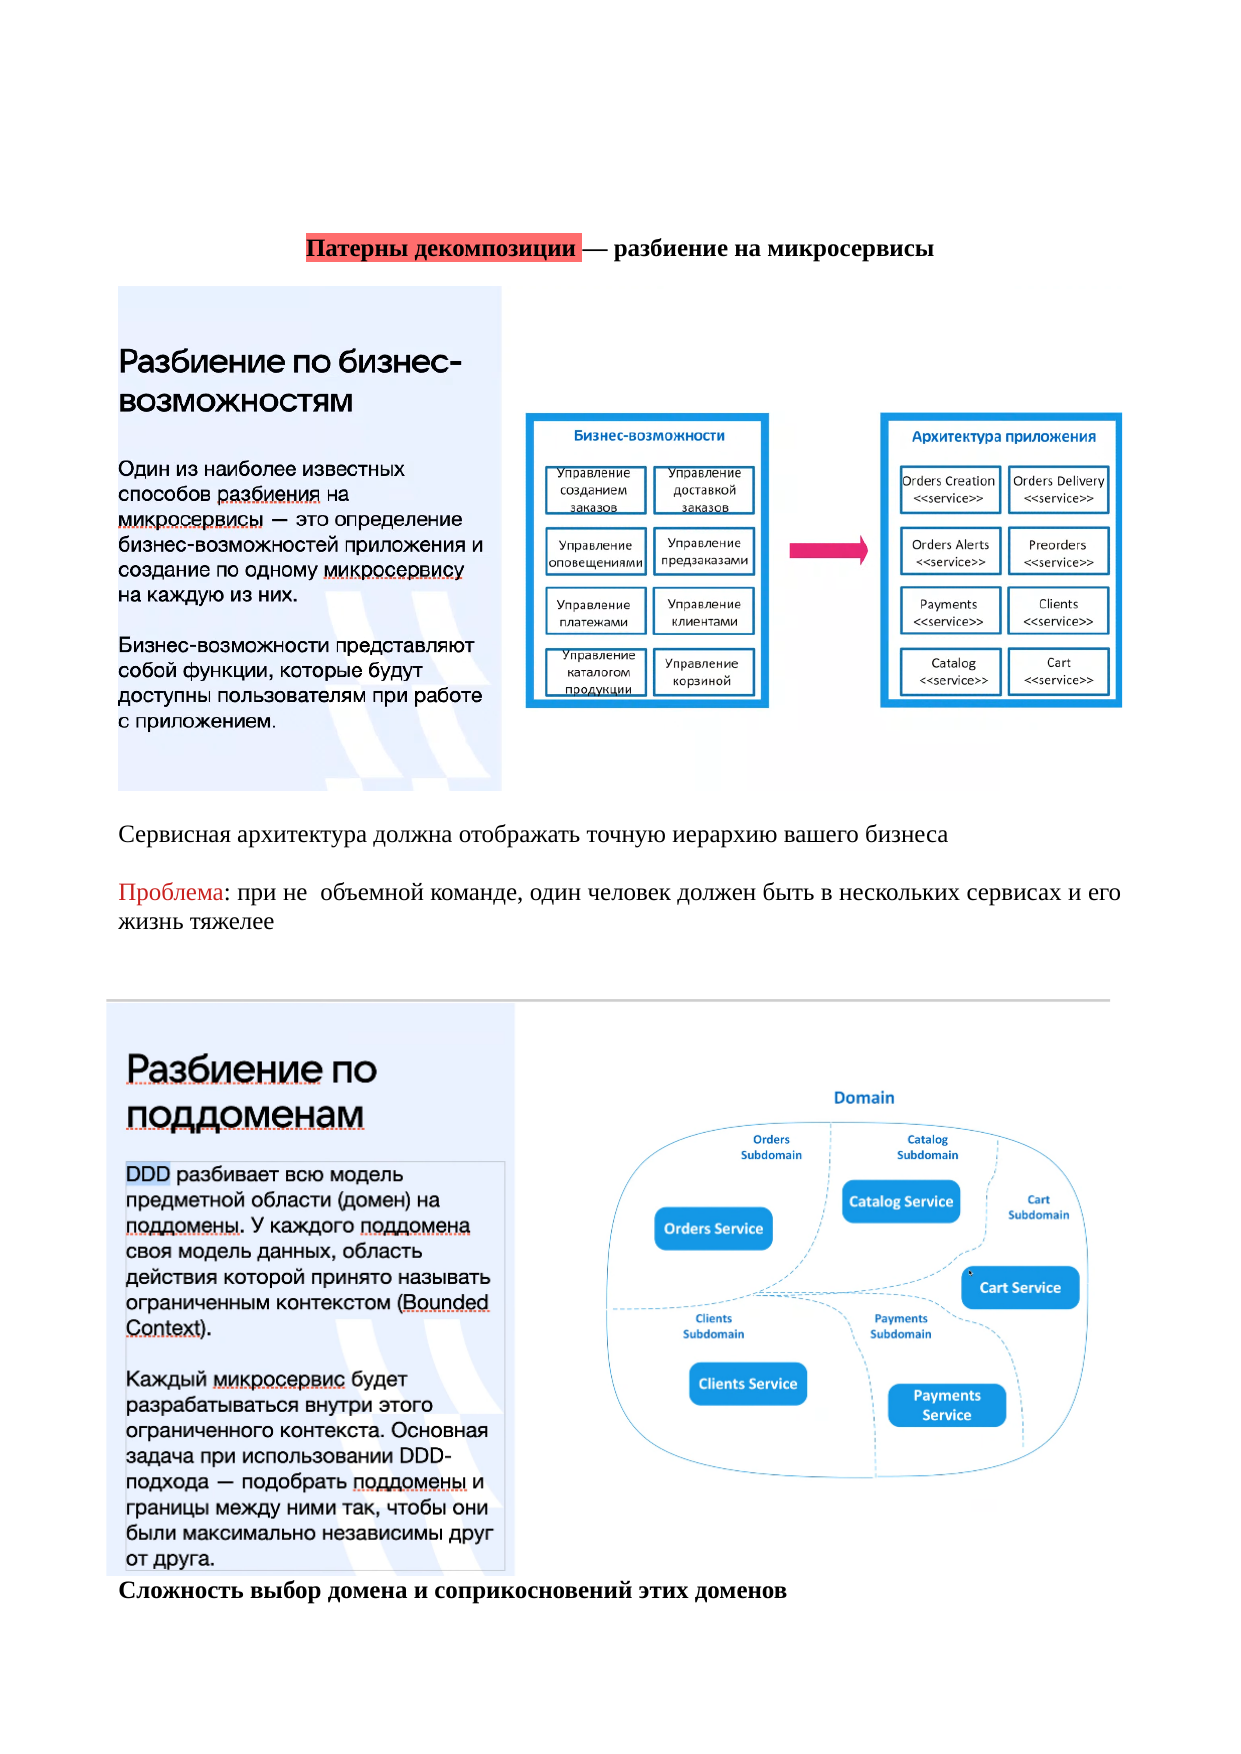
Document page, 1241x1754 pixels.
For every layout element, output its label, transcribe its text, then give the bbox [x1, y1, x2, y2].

text Сервисная архитектура должна отображать точную иерархию вашего бизнеса [118, 819, 1122, 848]
text Патерны декомпозиции — разбиение на микросервисы [118, 233, 1122, 262]
text Сложность выбор домена и соприкосновений этих доменов [118, 992, 1122, 1604]
text Проблема: при не объемной команде, один человек должен быть в нескольких сервисах и его жизнь тяжелее [118, 877, 1122, 934]
picture [106, 999, 1111, 1576]
picture [118, 286, 1123, 791]
